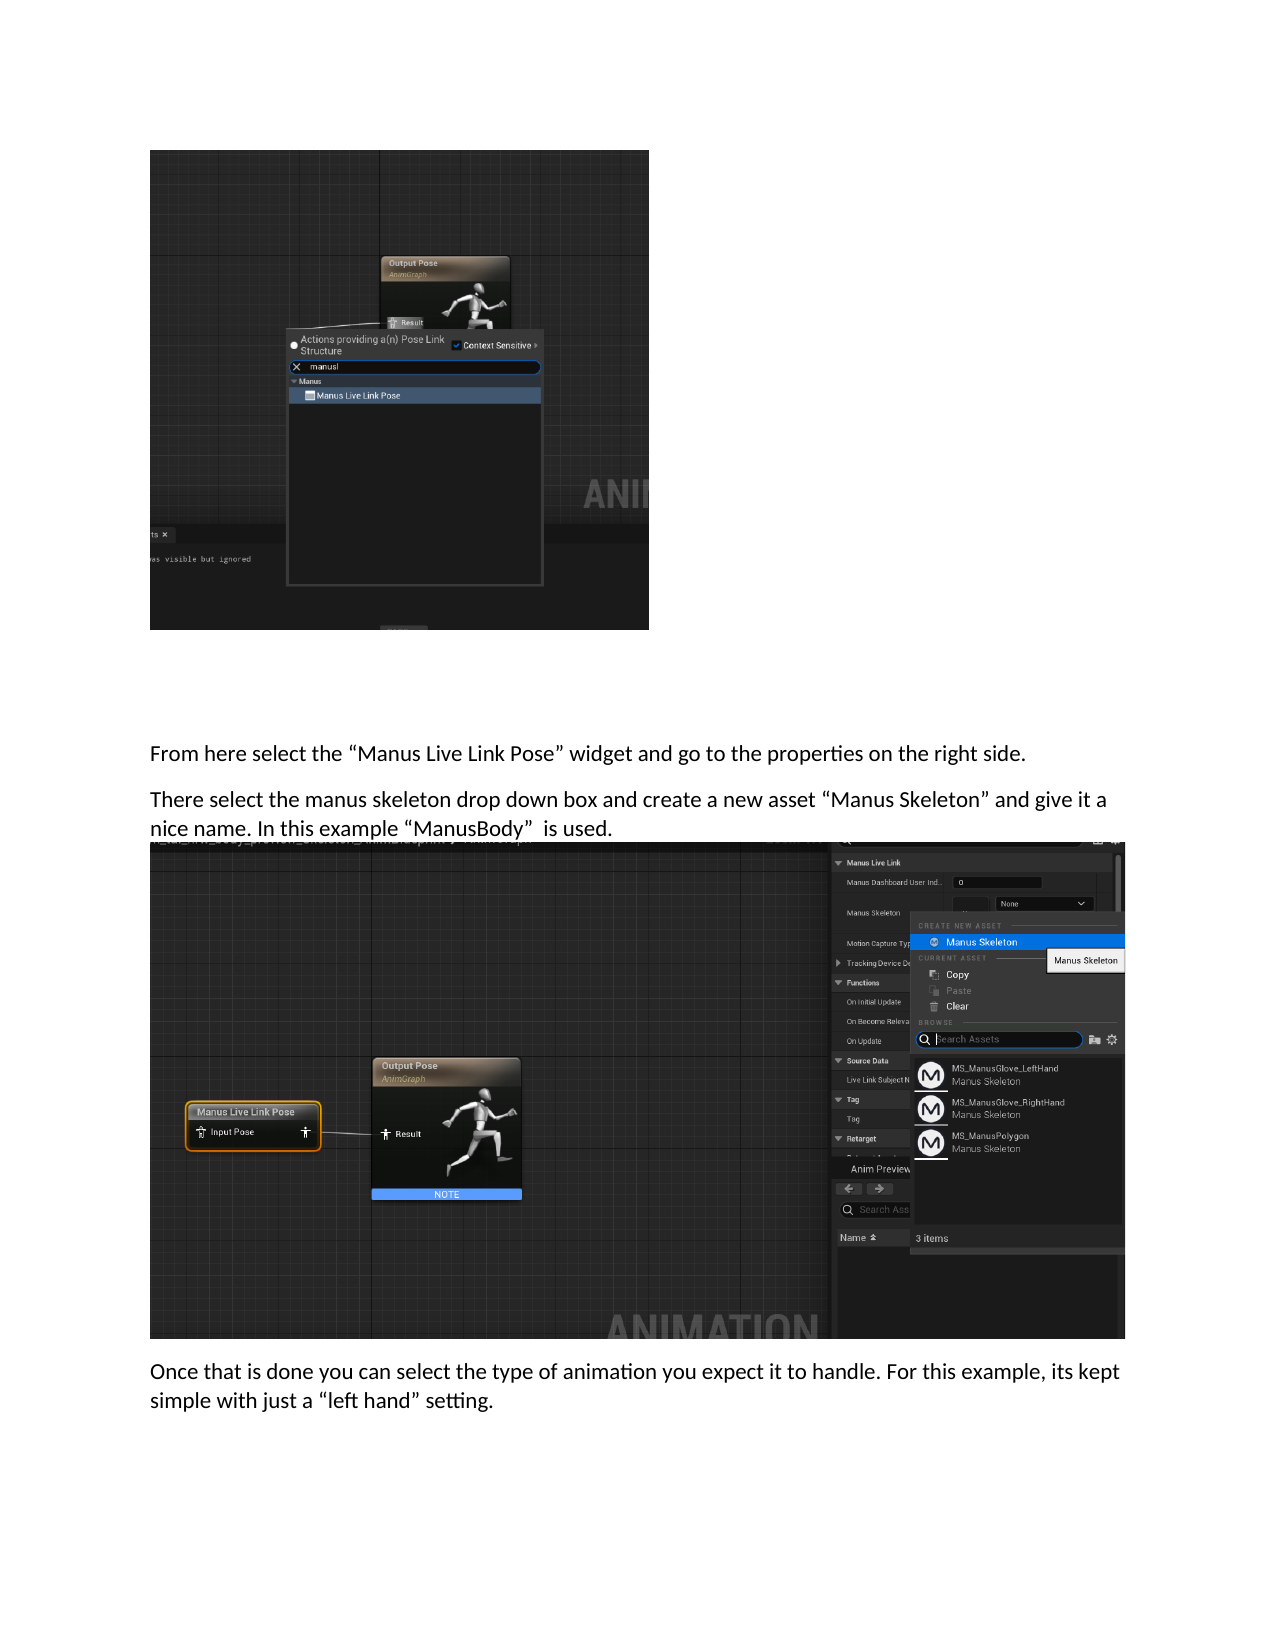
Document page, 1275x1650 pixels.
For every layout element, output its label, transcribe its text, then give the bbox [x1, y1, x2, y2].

text Once that is done you can select the type of animation you expect it to handle. For this example, its kept simple with just a “left hand” setting. [150, 1357, 1125, 1414]
text There select the manus skeleton drop down box and create a new asset “Manus Skeleton” and give it a nice name. In this example “ManusBody” is used. [150, 785, 1125, 842]
text From here select the “Manus Live Link Pose” widget and go to the properties on the right side. [150, 739, 1125, 767]
